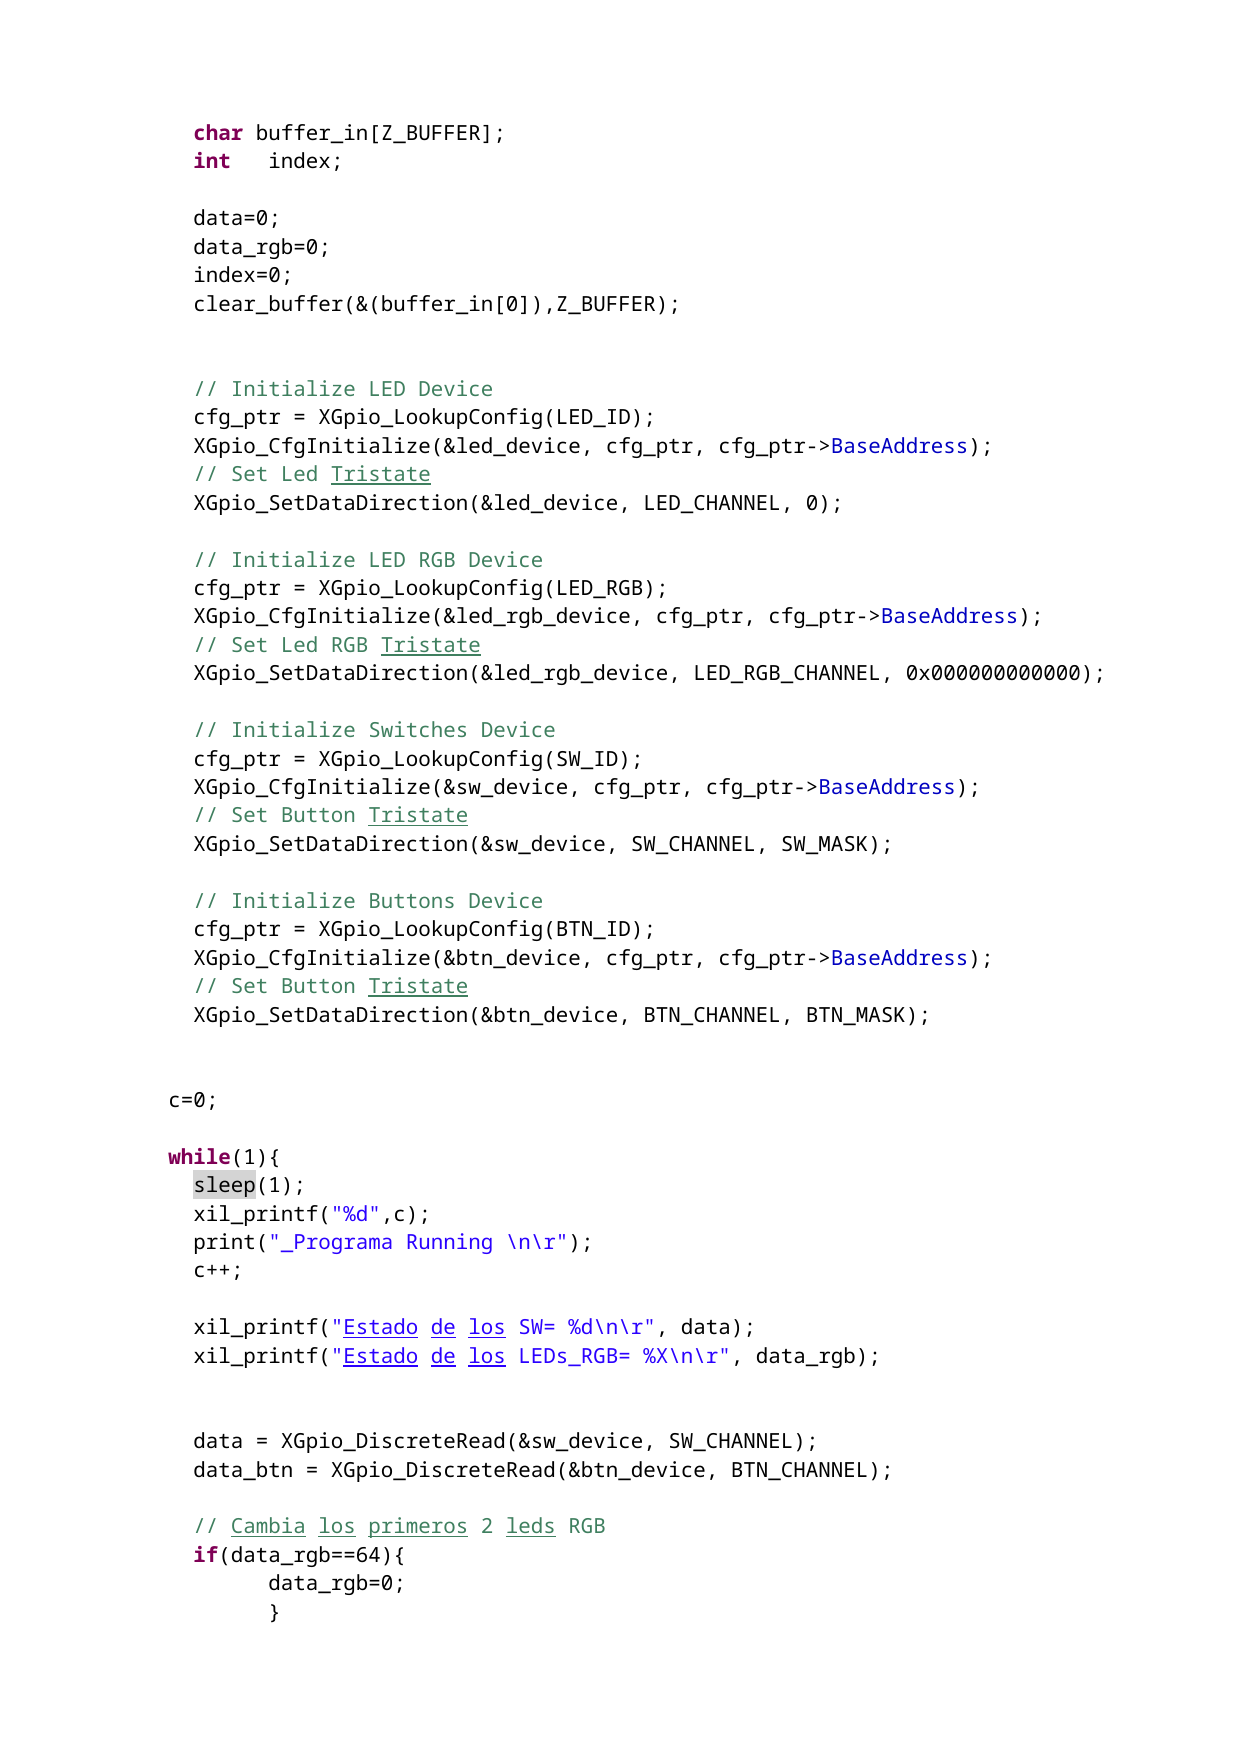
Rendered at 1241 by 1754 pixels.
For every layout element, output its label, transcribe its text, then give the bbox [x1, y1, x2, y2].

text cfg_ptr = XGpio_LookupConfig(SW_ID); [118, 744, 1122, 772]
text xil_printf("%d",c); [118, 1199, 1122, 1227]
text c++; [118, 1256, 1122, 1284]
text data=0; [118, 203, 1122, 232]
text print("_Programa Running \n\r"); [118, 1227, 1122, 1256]
text cfg_ptr = XGpio_LookupConfig(BTN_ID); [118, 914, 1122, 943]
text XGpio_CfgInitialize(&sw_device, cfg_ptr, cfg_ptr->BaseAddress); [118, 772, 1122, 801]
text c=0; [118, 1085, 1122, 1113]
text data_rgb=0; [118, 232, 1122, 260]
text XGpio_CfgInitialize(&btn_device, cfg_ptr, cfg_ptr->BaseAddress); [118, 943, 1122, 971]
text // Initialize LED Device [118, 374, 1122, 402]
text data_btn = XGpio_DiscreteRead(&btn_device, BTN_CHANNEL); [118, 1455, 1122, 1483]
text // Set Button Tristate [118, 801, 1122, 829]
text index=0; [118, 260, 1122, 289]
text clear_buffer(&(buffer_in[0]),Z_BUFFER); [118, 289, 1122, 317]
text cfg_ptr = XGpio_LookupConfig(LED_ID); [118, 402, 1122, 431]
text data_rgb=0; [118, 1568, 1122, 1597]
text xil_printf("Estado de los LEDs_RGB= %X\n\r", data_rgb); [118, 1341, 1122, 1369]
text int index; [118, 147, 1122, 175]
text sleep(1); [118, 1170, 1122, 1199]
text } [118, 1597, 1122, 1625]
text char buffer_in[Z_BUFFER]; [118, 118, 1122, 147]
text XGpio_SetDataDirection(&sw_device, SW_CHANNEL, SW_MASK); [118, 829, 1122, 857]
text XGpio_SetDataDirection(&led_rgb_device, LED_RGB_CHANNEL, 0x000000000000); [118, 658, 1122, 687]
text // Set Button Tristate [118, 971, 1122, 1000]
text while(1){ [118, 1142, 1122, 1170]
text XGpio_CfgInitialize(&led_device, cfg_ptr, cfg_ptr->BaseAddress); [118, 431, 1122, 459]
text // Cambia los primeros 2 leds RGB [118, 1512, 1122, 1540]
text // Initialize LED RGB Device [118, 545, 1122, 573]
text // Initialize Buttons Device [118, 886, 1122, 914]
text xil_printf("Estado de los SW= %d\n\r", data); [118, 1312, 1122, 1341]
text data = XGpio_DiscreteRead(&sw_device, SW_CHANNEL); [118, 1426, 1122, 1455]
text XGpio_CfgInitialize(&led_rgb_device, cfg_ptr, cfg_ptr->BaseAddress); [118, 602, 1122, 630]
text XGpio_SetDataDirection(&btn_device, BTN_CHANNEL, BTN_MASK); [118, 1000, 1122, 1028]
text XGpio_SetDataDirection(&led_device, LED_CHANNEL, 0); [118, 488, 1122, 516]
text if(data_rgb==64){ [118, 1540, 1122, 1568]
text cfg_ptr = XGpio_LookupConfig(LED_RGB); [118, 573, 1122, 602]
text // Initialize Switches Device [118, 715, 1122, 744]
text // Set Led RGB Tristate [118, 630, 1122, 658]
text // Set Led Tristate [118, 459, 1122, 488]
